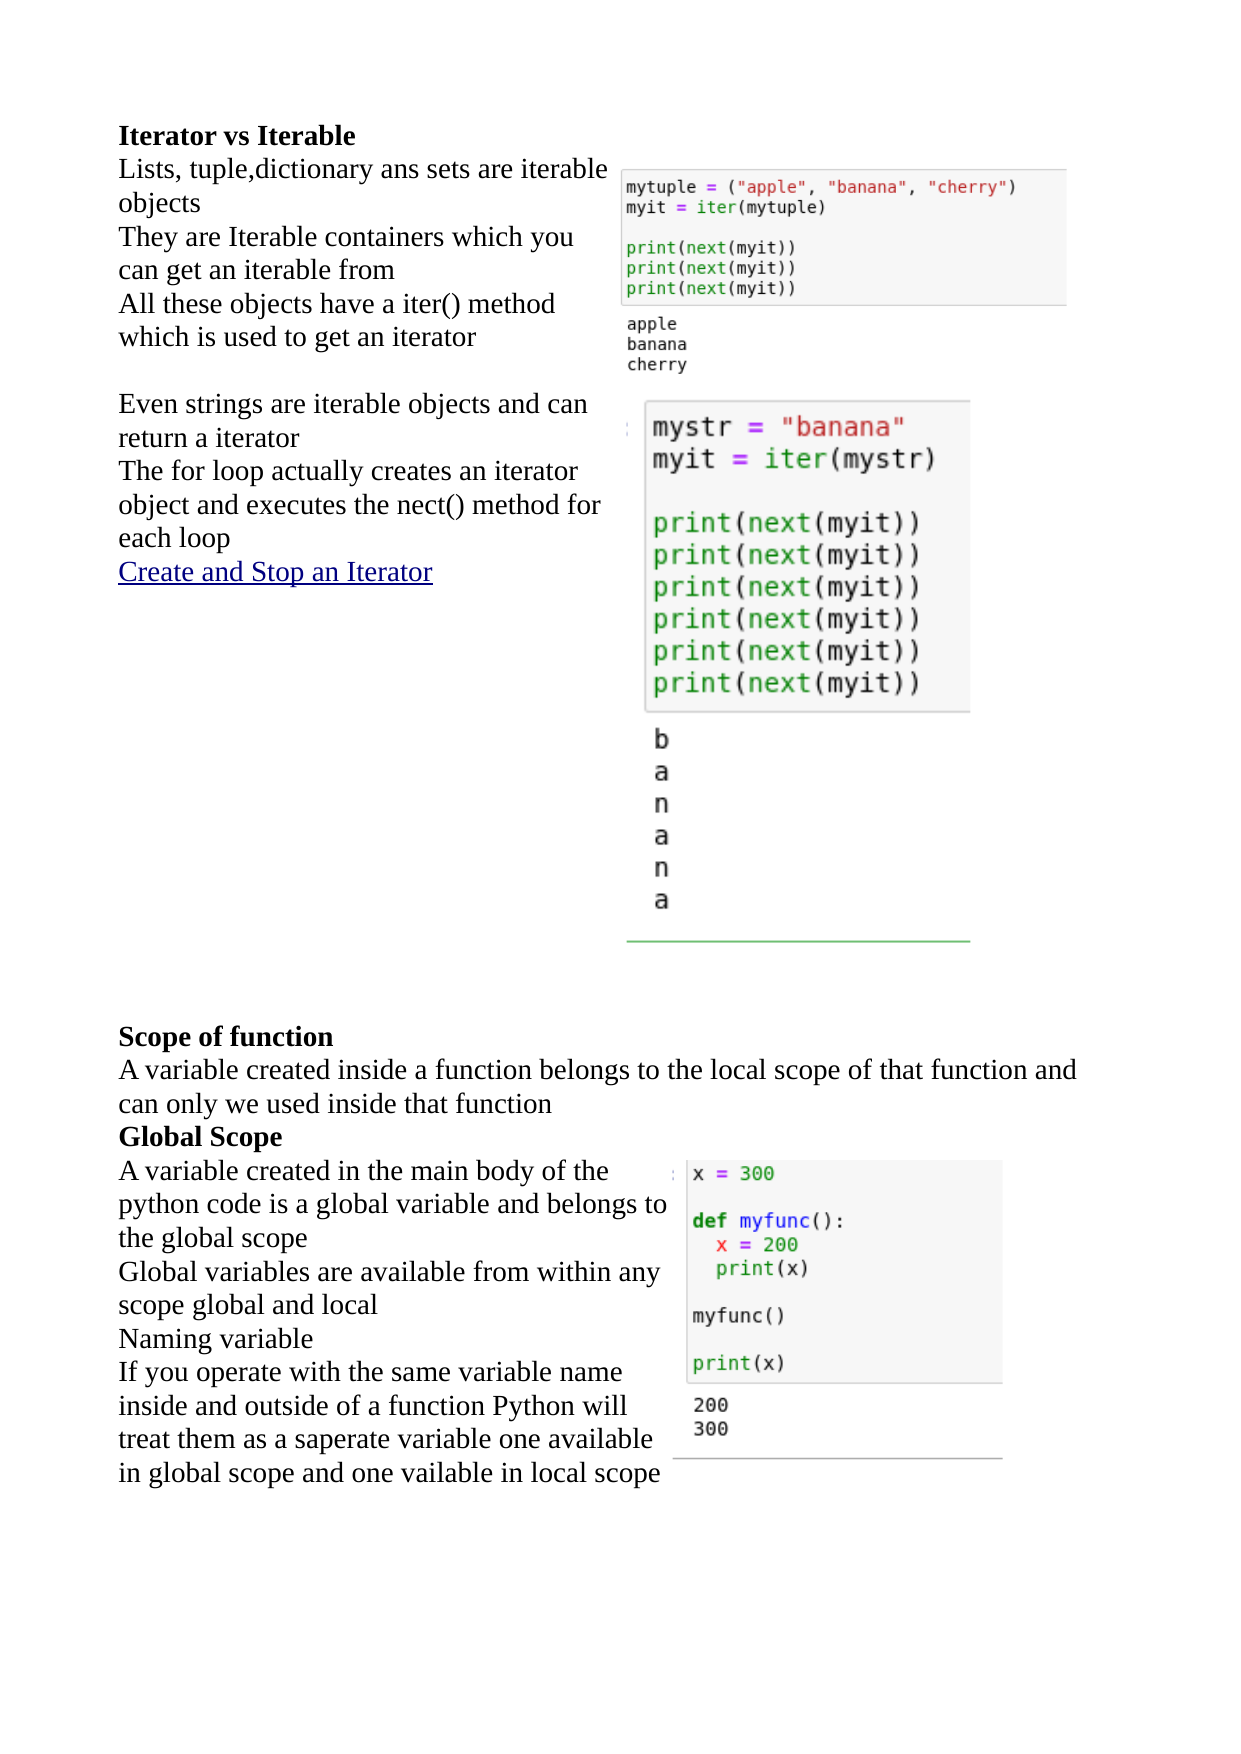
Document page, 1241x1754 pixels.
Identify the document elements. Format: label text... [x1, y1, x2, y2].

text Global Scope [118, 1119, 1122, 1153]
text The for loop actually creates an iterator object and executes the nect() method for each loop [118, 453, 1122, 554]
text Create and Stop an Iterator [118, 554, 1122, 588]
text A variable created inside a function belongs to the local scope of that function and can only we used inside that function [118, 1052, 1122, 1119]
text Iterator vs Iterable [118, 118, 1122, 152]
text Global variables are available from within any scope global and local [118, 1254, 1122, 1321]
text They are Iterable containers which you can get an iterable from [118, 219, 615, 286]
text Naming variable [118, 1321, 672, 1354]
text [750, 1321, 1122, 1354]
text Scope of function [118, 1019, 1122, 1052]
text A variable created in the main body of the python code is a global variable and belongs to the global scope [118, 1153, 1122, 1254]
text All these objects have a iter() method which is used to get an iterator [118, 286, 615, 353]
text [738, 219, 1122, 286]
text [738, 286, 1122, 353]
text Even strings are iterable objects and can return a iterator [118, 386, 1122, 453]
picture [672, 1310, 750, 1465]
text Lists, tuple,dictionary ans sets are iterable objects [118, 152, 1122, 219]
picture [626, 585, 704, 948]
text If you operate with the same variable name inside and outside of a function Python will treat them as a saperate variable one available in global scope and one vailable in local scope [118, 1354, 1122, 1488]
picture [615, 164, 738, 382]
